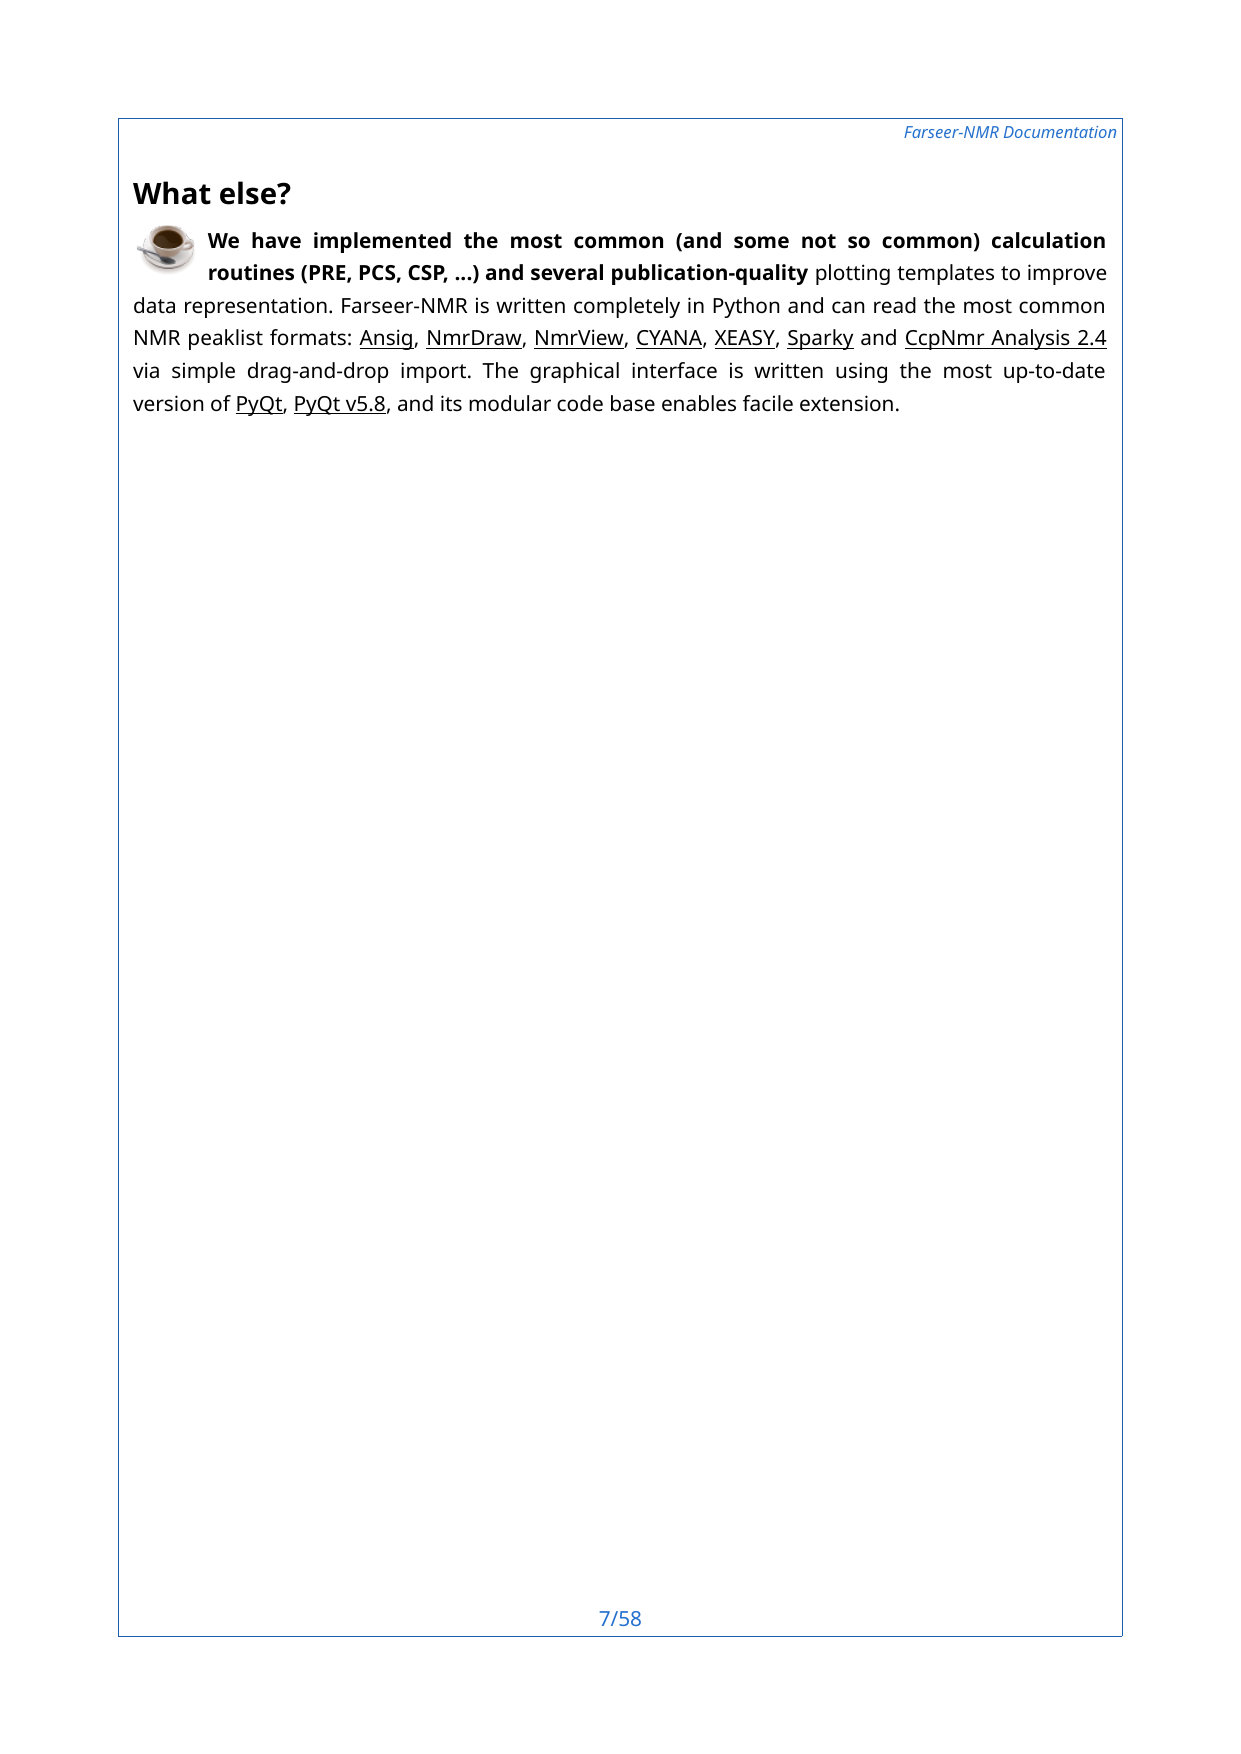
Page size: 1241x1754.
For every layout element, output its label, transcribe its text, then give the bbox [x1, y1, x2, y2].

text We have implemented the most common (and some not so common) calculation routines (PRE, PCS, CSP, ...) and several publication-quality plotting templates to improve data representation. Farseer-NMR is written completely in Python and can read the most common NMR peaklist formats: Ansig, NmrDraw, NmrView, CYANA, XEASY, Sparky and CcpNmr Analysis 2.4 via simple drag-and-drop import. The graphical interface is written using the most up-to-date version of PyQt, PyQt v5.8, and its modular code base enables facile extension. [133, 226, 1107, 417]
picture [136, 225, 196, 275]
subtitle What else? [133, 173, 1119, 213]
